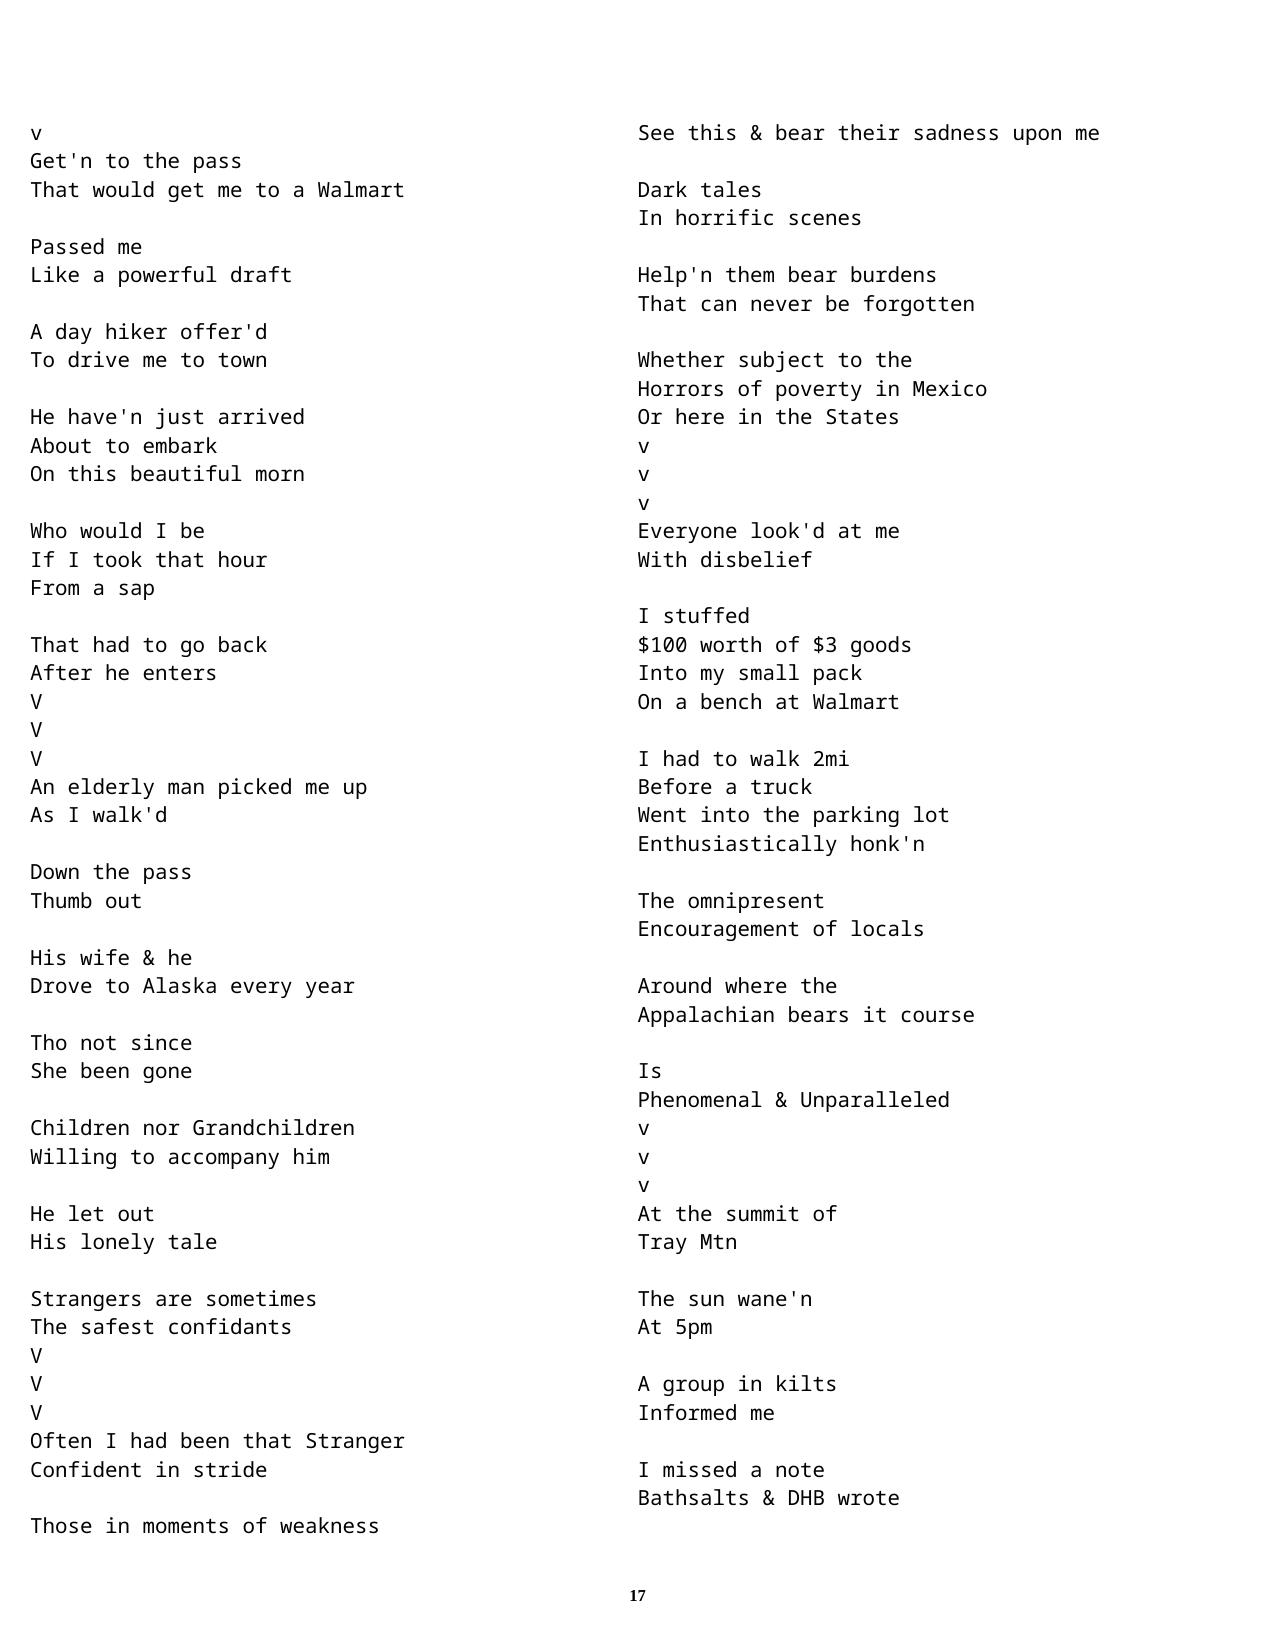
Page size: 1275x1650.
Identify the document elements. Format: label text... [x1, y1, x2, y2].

text On this beautiful morn [30, 459, 637, 488]
text Is [637, 1057, 1245, 1085]
text To drive me to town [30, 346, 637, 374]
text Who would I be [30, 516, 637, 545]
text Tho not since [30, 1028, 637, 1057]
text v [637, 1113, 1245, 1142]
text From a sap [30, 573, 637, 602]
text That can never be forgotten [637, 289, 1245, 317]
text Whether subject to the [637, 346, 1245, 374]
text About to embark [30, 431, 637, 459]
text An elderly man picked me up [30, 772, 637, 801]
text He have'n just arrived [30, 402, 637, 431]
text Phenomenal & Unparalleled [637, 1085, 1245, 1113]
text V [30, 1341, 637, 1369]
text Willing to accompany him [30, 1142, 637, 1170]
text A group in kilts [637, 1369, 1245, 1398]
text At 5pm [637, 1312, 1245, 1341]
text At the summit of [637, 1199, 1245, 1227]
text With disbelief [637, 545, 1245, 573]
text I missed a note [637, 1455, 1245, 1483]
text $100 worth of $3 goods [637, 630, 1245, 658]
text Appalachian bears it course [637, 1000, 1245, 1028]
text v [30, 118, 637, 147]
text Or here in the States [637, 402, 1245, 431]
text Around where the [637, 971, 1245, 1000]
text That had to go back [30, 630, 637, 658]
text His wife & he [30, 943, 637, 971]
text v [637, 459, 1245, 488]
text I had to walk 2mi [637, 744, 1245, 772]
text I stuffed [637, 602, 1245, 630]
text Confident in stride [30, 1455, 637, 1483]
text Like a powerful draft [30, 260, 637, 289]
text V [30, 1398, 637, 1426]
text V [30, 744, 637, 772]
text See this & bear their sadness upon me [637, 118, 1245, 147]
text Horrors of poverty in Mexico [637, 374, 1245, 402]
text v [637, 1170, 1245, 1199]
text Children nor Grandchildren [30, 1113, 637, 1142]
text The sun wane'n [637, 1284, 1245, 1312]
text After he enters [30, 658, 637, 687]
text Dark tales [637, 175, 1245, 203]
text If I took that hour [30, 545, 637, 573]
text Strangers are sometimes [30, 1284, 637, 1312]
text v [637, 431, 1245, 459]
text The omnipresent [637, 886, 1245, 914]
text Help'n them bear burdens [637, 260, 1245, 289]
text On a bench at Walmart [637, 687, 1245, 715]
text A day hiker offer'd [30, 317, 637, 346]
text Bathsalts & DHB wrote [637, 1483, 1245, 1512]
text Enthusiastically honk'n [637, 829, 1245, 857]
text As I walk'd [30, 801, 637, 829]
text Thumb out [30, 886, 637, 914]
text Passed me [30, 232, 637, 260]
text Drove to Alaska every year [30, 971, 637, 1000]
text V [30, 687, 637, 715]
text He let out [30, 1199, 637, 1227]
text v [637, 488, 1245, 516]
text V [30, 1369, 637, 1398]
text V [30, 715, 637, 744]
text v [637, 1142, 1245, 1170]
text Before a truck [637, 772, 1245, 801]
text Went into the parking lot [637, 801, 1245, 829]
text In horrific scenes [637, 203, 1245, 232]
text That would get me to a Walmart [30, 175, 637, 203]
text Those in moments of weakness [30, 1512, 637, 1540]
text The safest confidants [30, 1312, 637, 1341]
text His lonely tale [30, 1227, 637, 1256]
text Tray Mtn [637, 1227, 1245, 1256]
text Often I had been that Stranger [30, 1426, 637, 1455]
text Into my small pack [637, 658, 1245, 687]
text Encouragement of locals [637, 914, 1245, 943]
text Down the pass [30, 857, 637, 886]
text She been gone [30, 1057, 637, 1085]
text Informed me [637, 1398, 1245, 1426]
text Get'n to the pass [30, 147, 637, 175]
text Everyone look'd at me [637, 516, 1245, 545]
